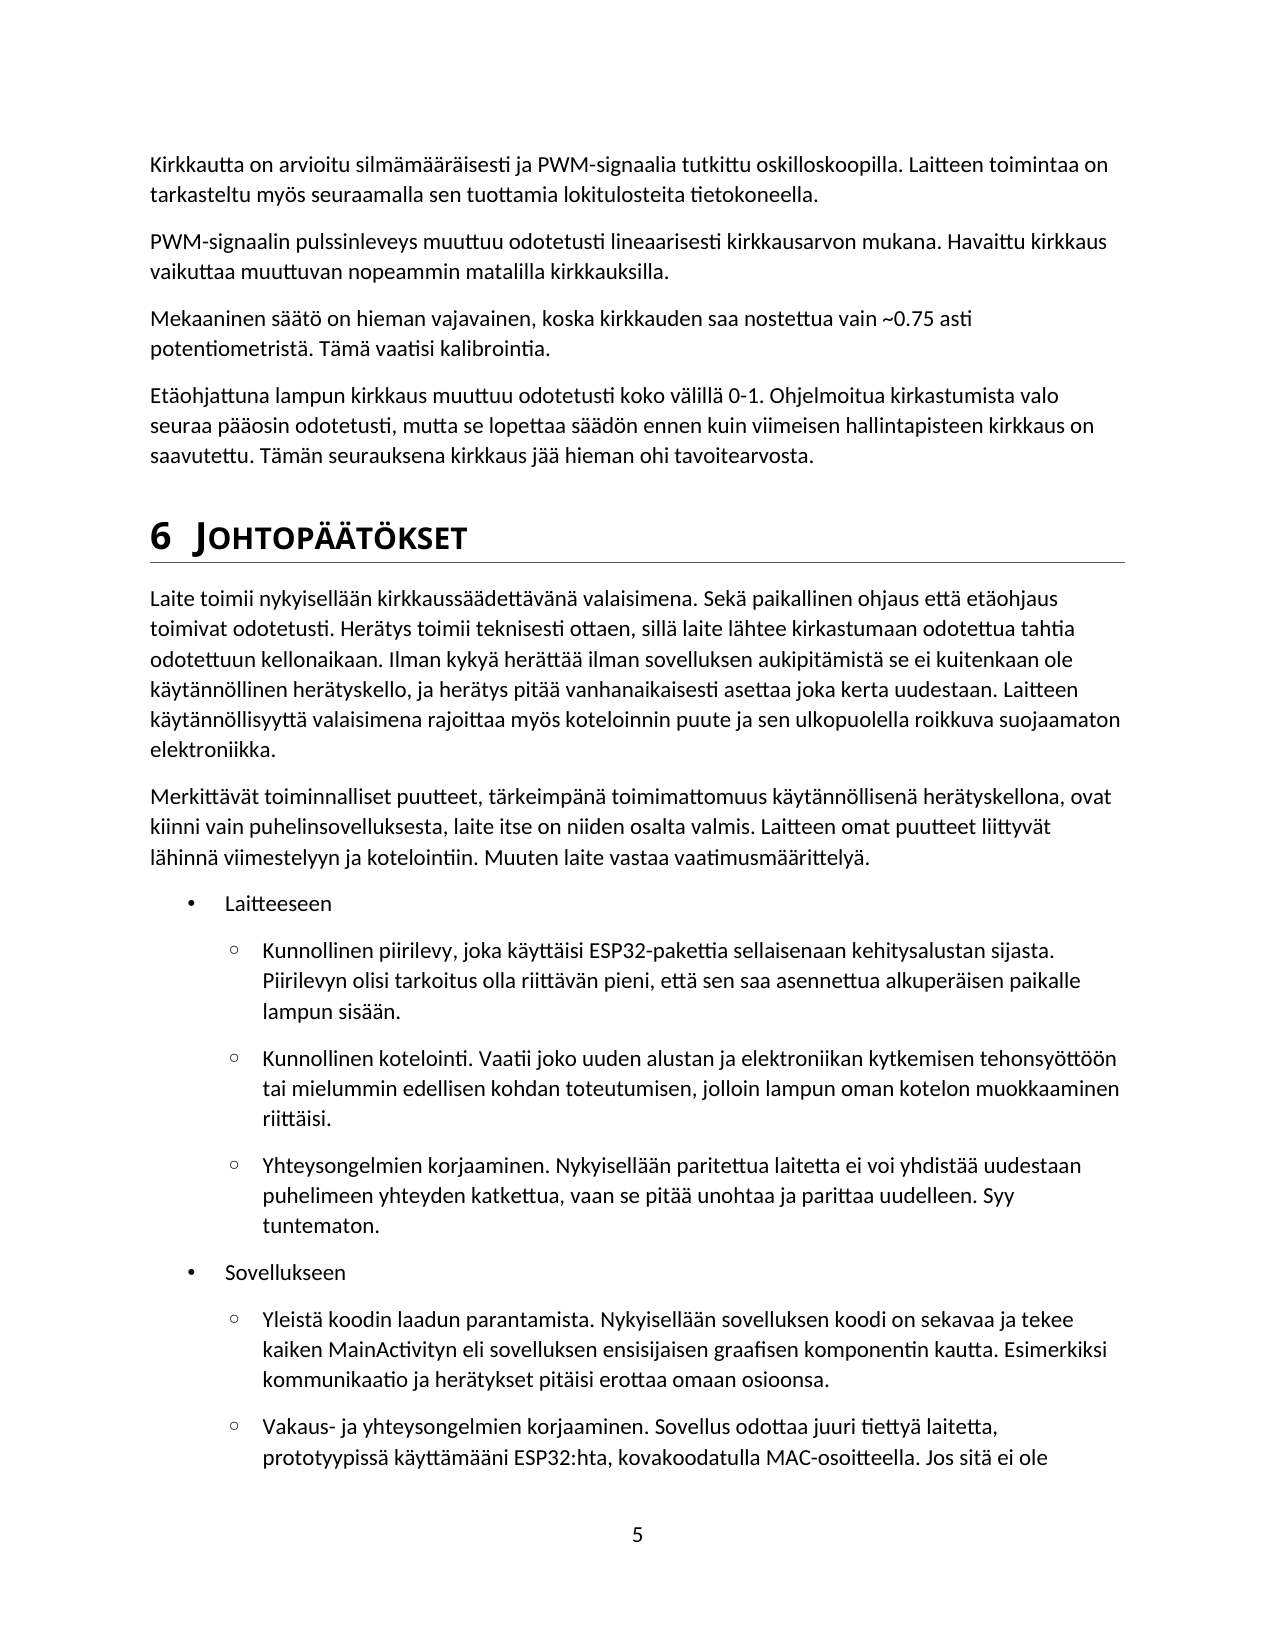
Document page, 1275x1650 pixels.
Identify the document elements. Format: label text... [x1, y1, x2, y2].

list Laitteeseen [187, 889, 1125, 917]
text Kirkkautta on arvioitu silmämääräisesti ja PWM-signaalia tutkittu oskilloskoopilla. Laitteen toimintaa on tarkasteltu myös seuraamalla sen tuottamia lokitulosteita tietokoneella. [150, 150, 1125, 208]
text Merkittävät toiminnalliset puutteet, tärkeimpänä toimimattomuus käytännöllisenä herätyskellona, ovat kiinni vain puhelinsovelluksesta, laite itse on niiden osalta valmis. Laitteen omat puutteet liittyvät lähinnä viimestelyyn ja kotelointiin. Muuten laite vastaa vaatimusmäärittelyä. [150, 782, 1125, 871]
text PWM-signaalin pulssinleveys muuttuu odotetusti lineaarisesti kirkkausarvon mukana. Havaittu kirkkaus vaikuttaa muuttuvan nopeammin matalilla kirkkauksilla. [150, 227, 1125, 285]
list Sovellukseen [187, 1258, 1125, 1286]
text Mekaaninen säätö on hieman vajavainen, koska kirkkauden saa nostettua vain ~0.75 asti potentiometristä. Tämä vaatisi kalibrointia. [150, 304, 1125, 362]
list Kunnollinen kotelointi. Vaatii joko uuden alustan ja elektroniikan kytkemisen tehonsyöttöön tai mielummin edellisen kohdan toteutumisen, jolloin lampun oman kotelon muokkaaminen riittäisi. [225, 1044, 1125, 1132]
subtitle Johtopäätökset [150, 509, 1125, 562]
list Yhteysongelmien korjaaminen. Nykyisellään paritettua laitetta ei voi yhdistää uudestaan puhelimeen yhteyden katkettua, vaan se pitää unohtaa ja parittaa uudelleen. Syy tuntematon. [225, 1151, 1125, 1239]
text Etäohjattuna lampun kirkkaus muuttuu odotetusti koko välillä 0-1. Ohjelmoitua kirkastumista valo seuraa pääosin odotetusti, mutta se lopettaa säädön ennen kuin viimeisen hallintapisteen kirkkaus on saavutettu. Tämän seurauksena kirkkaus jää hieman ohi tavoitearvosta. [150, 381, 1125, 470]
list Kunnollinen piirilevy, joka käyttäisi ESP32-pakettia sellaisenaan kehitysalustan sijasta. Piirilevyn olisi tarkoitus olla riittävän pieni, että sen saa asennettua alkuperäisen paikalle lampun sisään. [225, 936, 1125, 1025]
list Yleistä koodin laadun parantamista. Nykyisellään sovelluksen koodi on sekavaa ja tekee kaiken MainActivityn eli sovelluksen ensisijaisen graafisen komponentin kautta. Esimerkiksi kommunikaatio ja herätykset pitäisi erottaa omaan osioonsa. [225, 1305, 1125, 1393]
list Vakaus- ja yhteysongelmien korjaaminen. Sovellus odottaa juuri tiettyä laitetta, prototyypissä käyttämääni ESP32:hta, kovakoodatulla MAC-osoitteella. Jos sitä ei ole [225, 1412, 1125, 1471]
text Laite toimii nykyisellään kirkkaussäädettävänä valaisimena. Sekä paikallinen ohjaus että etäohjaus toimivat odotetusti. Herätys toimii teknisesti ottaen, sillä laite lähtee kirkastumaan odotettua tahtia odotettuun kellonaikaan. Ilman kykyä herättää ilman sovelluksen aukipitämistä se ei kuitenkaan ole käytännöllinen herätyskello, ja herätys pitää vanhanaikaisesti asettaa joka kerta uudestaan. Laitteen käytännöllisyyttä valaisimena rajoittaa myös koteloinnin puute ja sen ulkopuolella roikkuva suojaamaton elektroniikka. [150, 584, 1125, 763]
